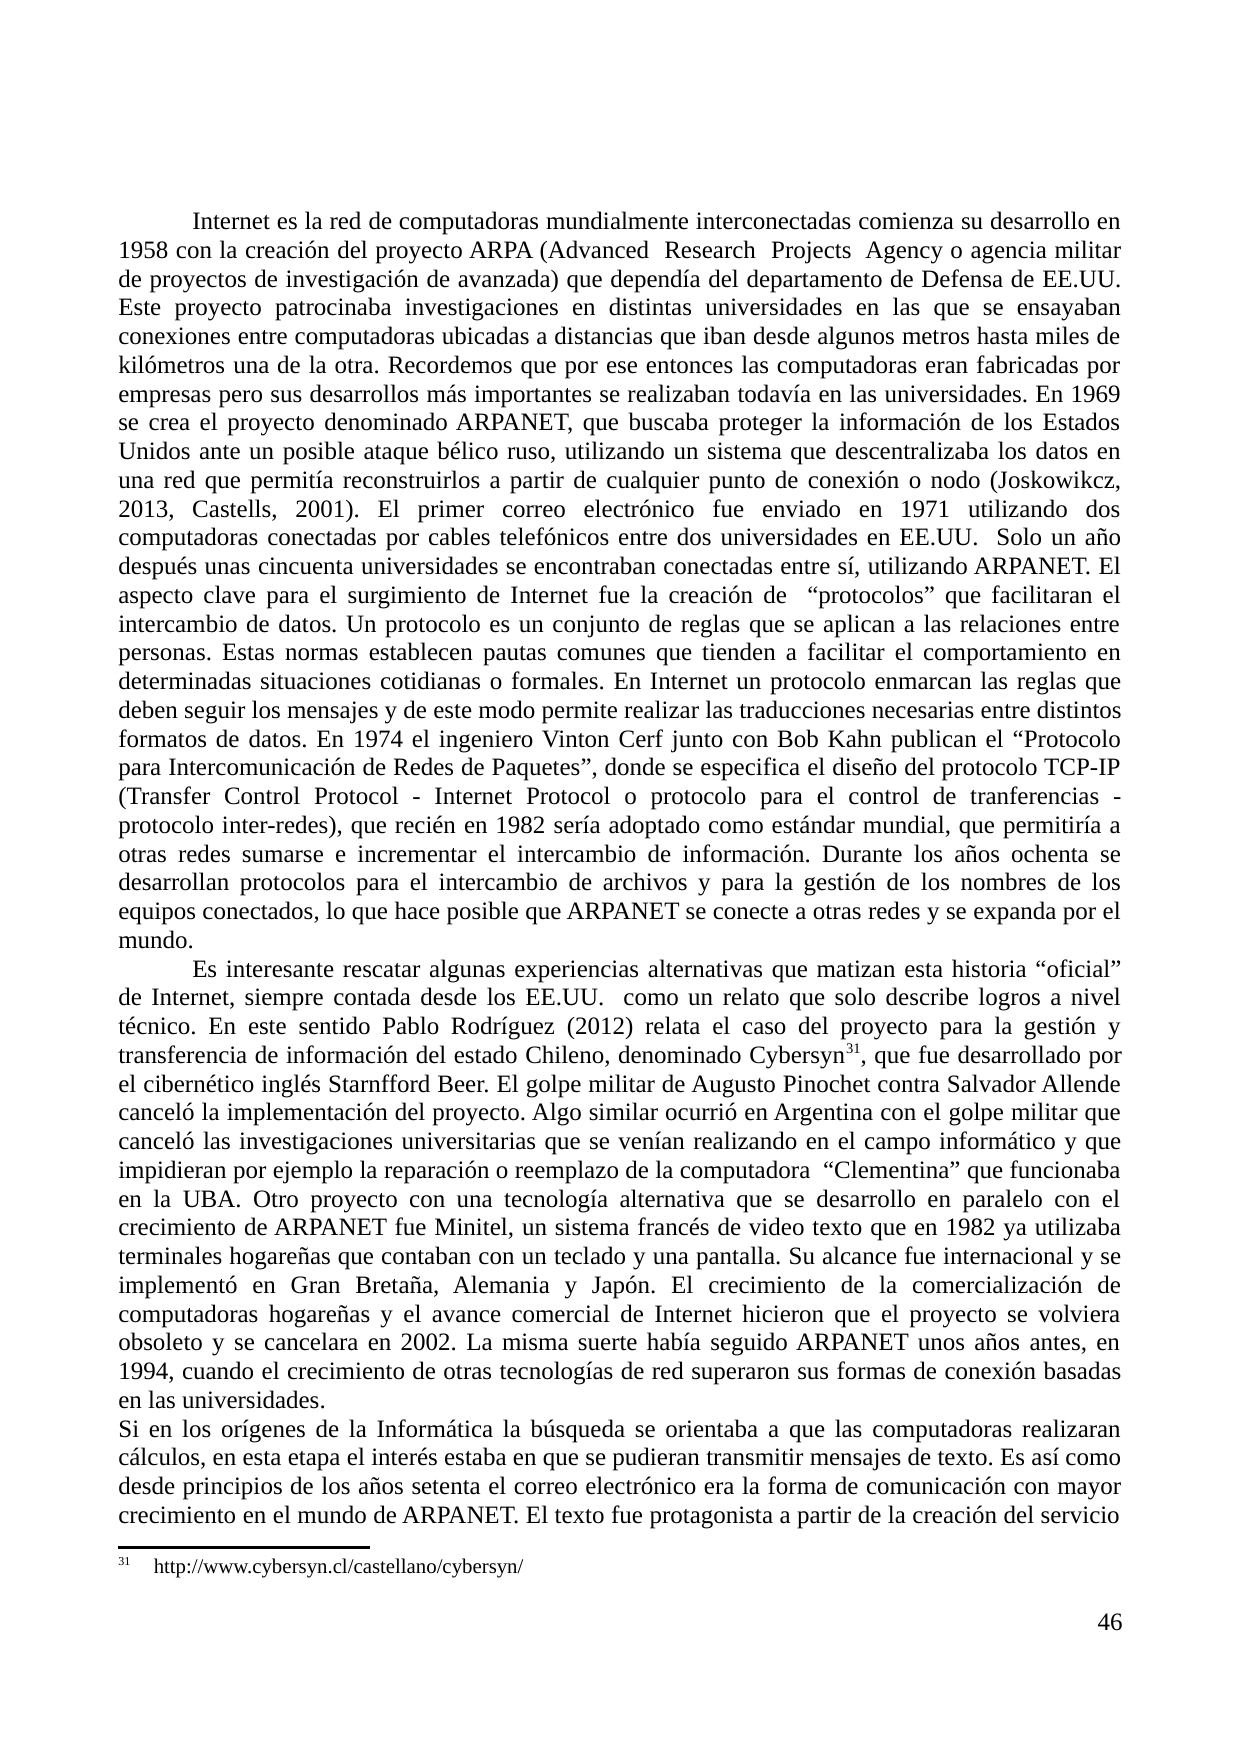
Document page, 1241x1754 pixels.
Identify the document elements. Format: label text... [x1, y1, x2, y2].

text Internet es la red de computadoras mundialmente interconectadas comienza su desarrollo en 1958 con la creación del proyecto ARPA (Advanced Research Projects Agency o agencia militar de proyectos de investigación de avanzada) que dependía del departamento de Defensa de EE.UU. Este proyecto patrocinaba investigaciones en distintas universidades en las que se ensayaban conexiones entre computadoras ubicadas a distancias que iban desde algunos metros hasta miles de kilómetros una de la otra. Recordemos que por ese entonces las computadoras eran fabricadas por empresas pero sus desarrollos más importantes se realizaban todavía en las universidades. En 1969 se crea el proyecto denominado ARPANET, que buscaba proteger la información de los Estados Unidos ante un posible ataque bélico ruso, utilizando un sistema que descentralizaba los datos en una red que permitía reconstruirlos a partir de cualquier punto de conexión o nodo (Joskowikcz, 2013, Castells, 2001). El primer correo electrónico fue enviado en 1971 utilizando dos computadoras conectadas por cables telefónicos entre dos universidades en EE.UU. Solo un año después unas cincuenta universidades se encontraban conectadas entre sí, utilizando ARPANET. El aspecto clave para el surgimiento de Internet fue la creación de “protocolos” que facilitaran el intercambio de datos. Un protocolo es un conjunto de reglas que se aplican a las relaciones entre personas. Estas normas establecen pautas comunes que tienden a facilitar el comportamiento en determinadas situaciones cotidianas o formales. En Internet un protocolo enmarcan las reglas que deben seguir los mensajes y de este modo permite realizar las traducciones necesarias entre distintos formatos de datos. En 1974 el ingeniero Vinton Cerf junto con Bob Kahn publican el “Protocolo para Intercomunicación de Redes de Paquetes”, donde se especifica el diseño del protocolo TCP-IP (Transfer Control Protocol - Internet Protocol o protocolo para el control de tranferencias - protocolo inter-redes), que recién en 1982 sería adoptado como estándar mundial, que permitiría a otras redes sumarse e incrementar el intercambio de información. Durante los años ochenta se desarrollan protocolos para el intercambio de archivos y para la gestión de los nombres de los equipos conectados, lo que hace posible que ARPANET se conecte a otras redes y se expanda por el mundo. [118, 206, 1122, 954]
text Es interesante rescatar algunas experiencias alternativas que matizan esta historia “oficial” de Internet, siempre contada desde los EE.UU. como un relato que solo describe logros a nivel técnico. En este sentido Pablo Rodríguez (2012) relata el caso del proyecto para la gestión y transferencia de información del estado Chileno, denominado Cybersyn, que fue desarrollado por el cibernético inglés Starnfford Beer. El golpe militar de Augusto Pinochet contra Salvador Allende canceló la implementación del proyecto. Algo similar ocurrió en Argentina con el golpe militar que canceló las investigaciones universitarias que se venían realizando en el campo informático y que impidieran por ejemplo la reparación o reemplazo de la computadora “Clementina” que funcionaba en la UBA. Otro proyecto con una tecnología alternativa que se desarrollo en paralelo con el crecimiento de ARPANET fue Minitel, un sistema francés de video texto que en 1982 ya utilizaba terminales hogareñas que contaban con un teclado y una pantalla. Su alcance fue internacional y se implementó en Gran Bretaña, Alemania y Japón. El crecimiento de la comercialización de computadoras hogareñas y el avance comercial de Internet hicieron que el proyecto se volviera obsoleto y se cancelara en 2002. La misma suerte había seguido ARPANET unos años antes, en 1994, cuando el crecimiento de otras tecnologías de red superaron sus formas de conexión basadas en las universidades. [118, 954, 1122, 1414]
text Si en los orígenes de la Informática la búsqueda se orientaba a que las computadoras realizaran cálculos, en esta etapa el interés estaba en que se pudieran transmitir mensajes de texto. Es así como desde principios de los años setenta el correo electrónico era la forma de comunicación con mayor crecimiento en el mundo de ARPANET. El texto fue protagonista a partir de la creación del servicio [118, 1414, 1122, 1529]
text http://www.cybersyn.cl/castellano/cybersyn/ [118, 1553, 1122, 1578]
